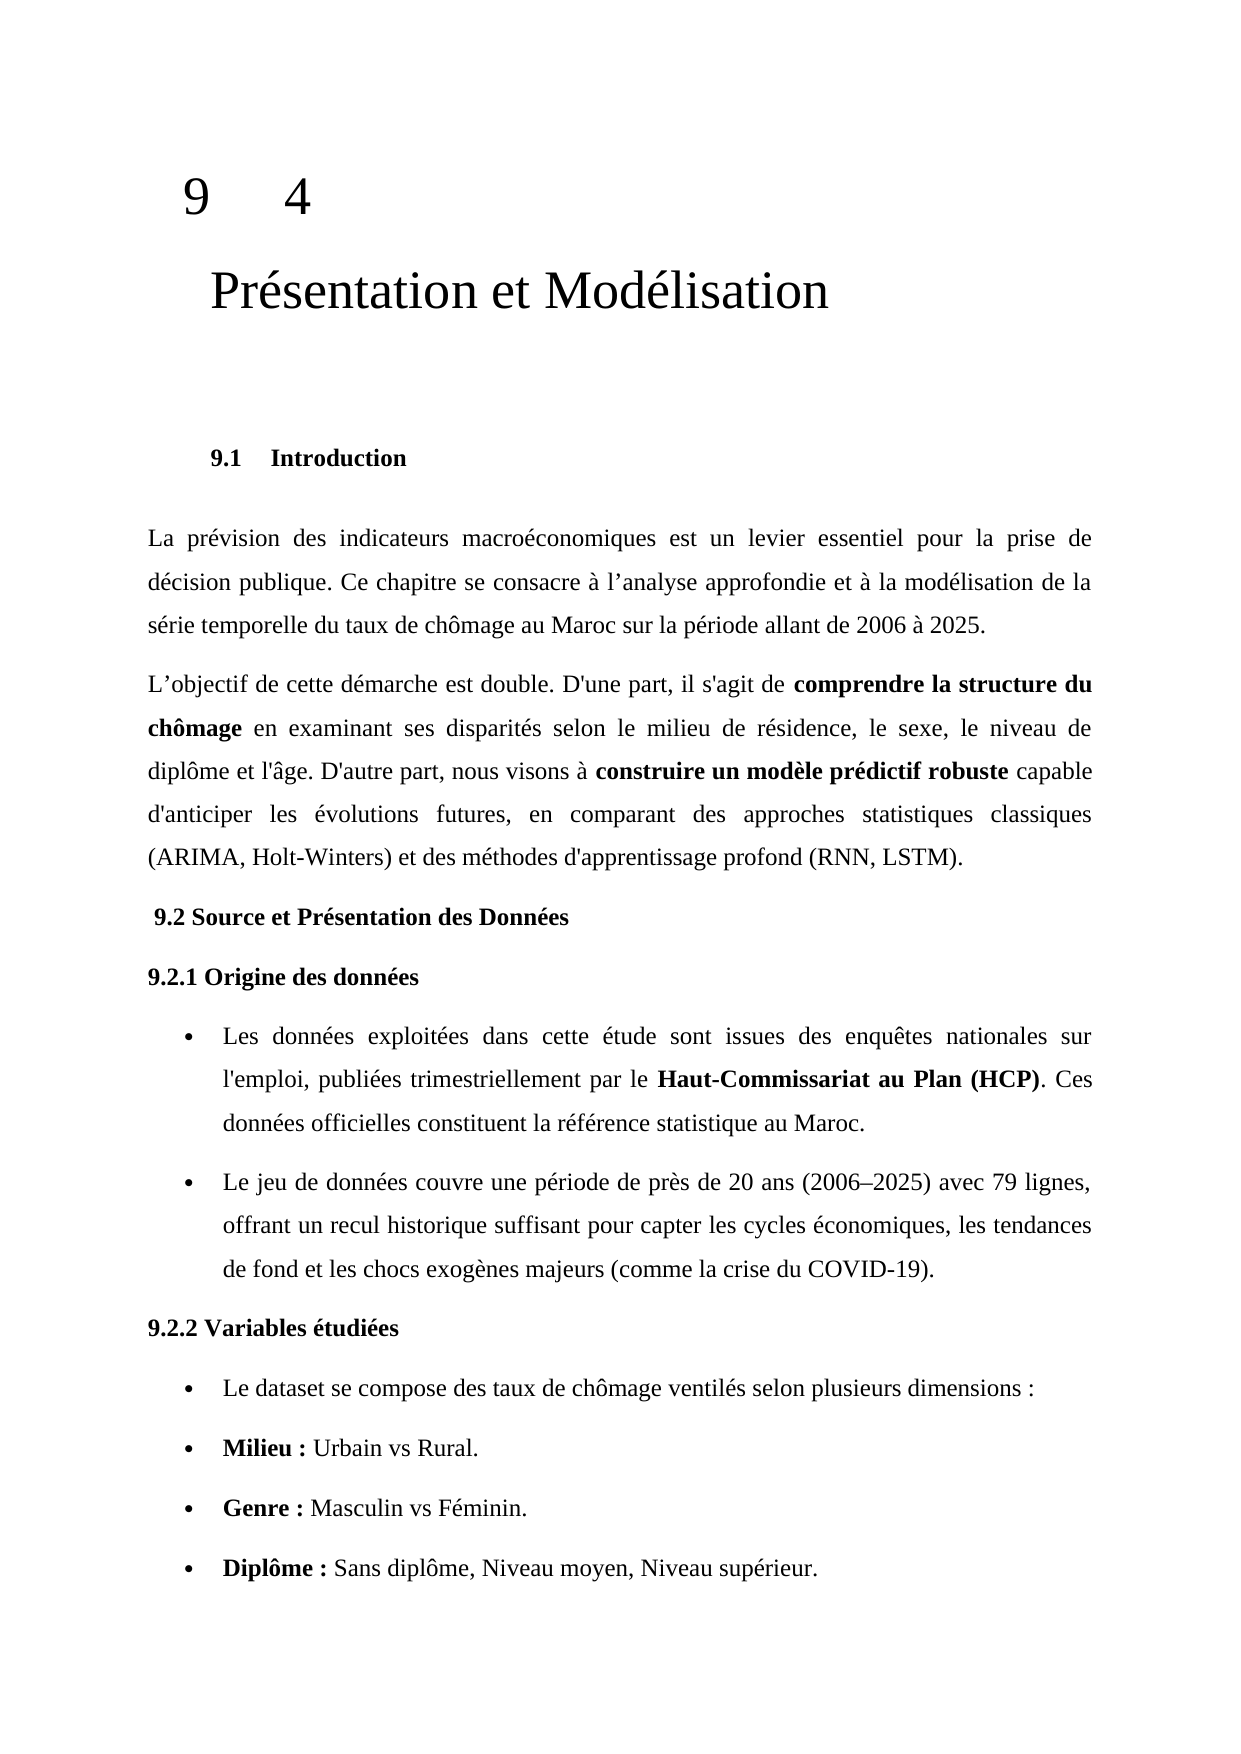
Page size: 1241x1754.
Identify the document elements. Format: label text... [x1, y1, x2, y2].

text La prévision des indicateurs macroéconomiques est un levier essentiel pour la prise de décision publique. Ce chapitre se consacre à l’analyse approfondie et à la modélisation de la série temporelle du taux de chômage au Maroc sur la période allant de 2006 à 2025. [148, 523, 1093, 638]
text L’objectif de cette démarche est double. D'une part, il s'agit de comprendre la structure du chômage en examinant ses disparités selon le milieu de résidence, le sexe, le niveau de diplôme et l'âge. D'autre part, nous visons à construire un modèle prédictif robuste capable d'anticiper les évolutions futures, en comparant des approches statistiques classiques (ARIMA, Holt-Winters) et des méthodes d'apprentissage profond (RNN, LSTM). [148, 669, 1093, 871]
subtitle Introduction [210, 443, 1093, 472]
list Genre : Masculin vs Féminin. [185, 1493, 1093, 1522]
text 9.2 Source et Présentation des Données [148, 902, 1093, 931]
subtitle 4 Présentation et Modélisation [210, 164, 1093, 320]
list Le jeu de données couvre une période de près de 20 ans (2006–2025) avec 79 lignes, offrant un recul historique suffisant pour capter les cycles économiques, les tendances de fond et les chocs exogènes majeurs (comme la crise du COVID-19). [185, 1167, 1093, 1282]
list Milieu : Urbain vs Rural. [185, 1433, 1093, 1462]
list Les données exploitées dans cette étude sont issues des enquêtes nationales sur l'emploi, publiées trimestriellement par le Haut-Commissariat au Plan (HCP). Ces données officielles constituent la référence statistique au Maroc. [185, 1021, 1093, 1136]
text 9.2.2 Variables étudiées [148, 1313, 1093, 1342]
list Le dataset se compose des taux de chômage ventilés selon plusieurs dimensions : [185, 1373, 1093, 1402]
list Diplôme : Sans diplôme, Niveau moyen, Niveau supérieur. [185, 1553, 1093, 1581]
text 9.2.1 Origine des données [148, 962, 1093, 990]
